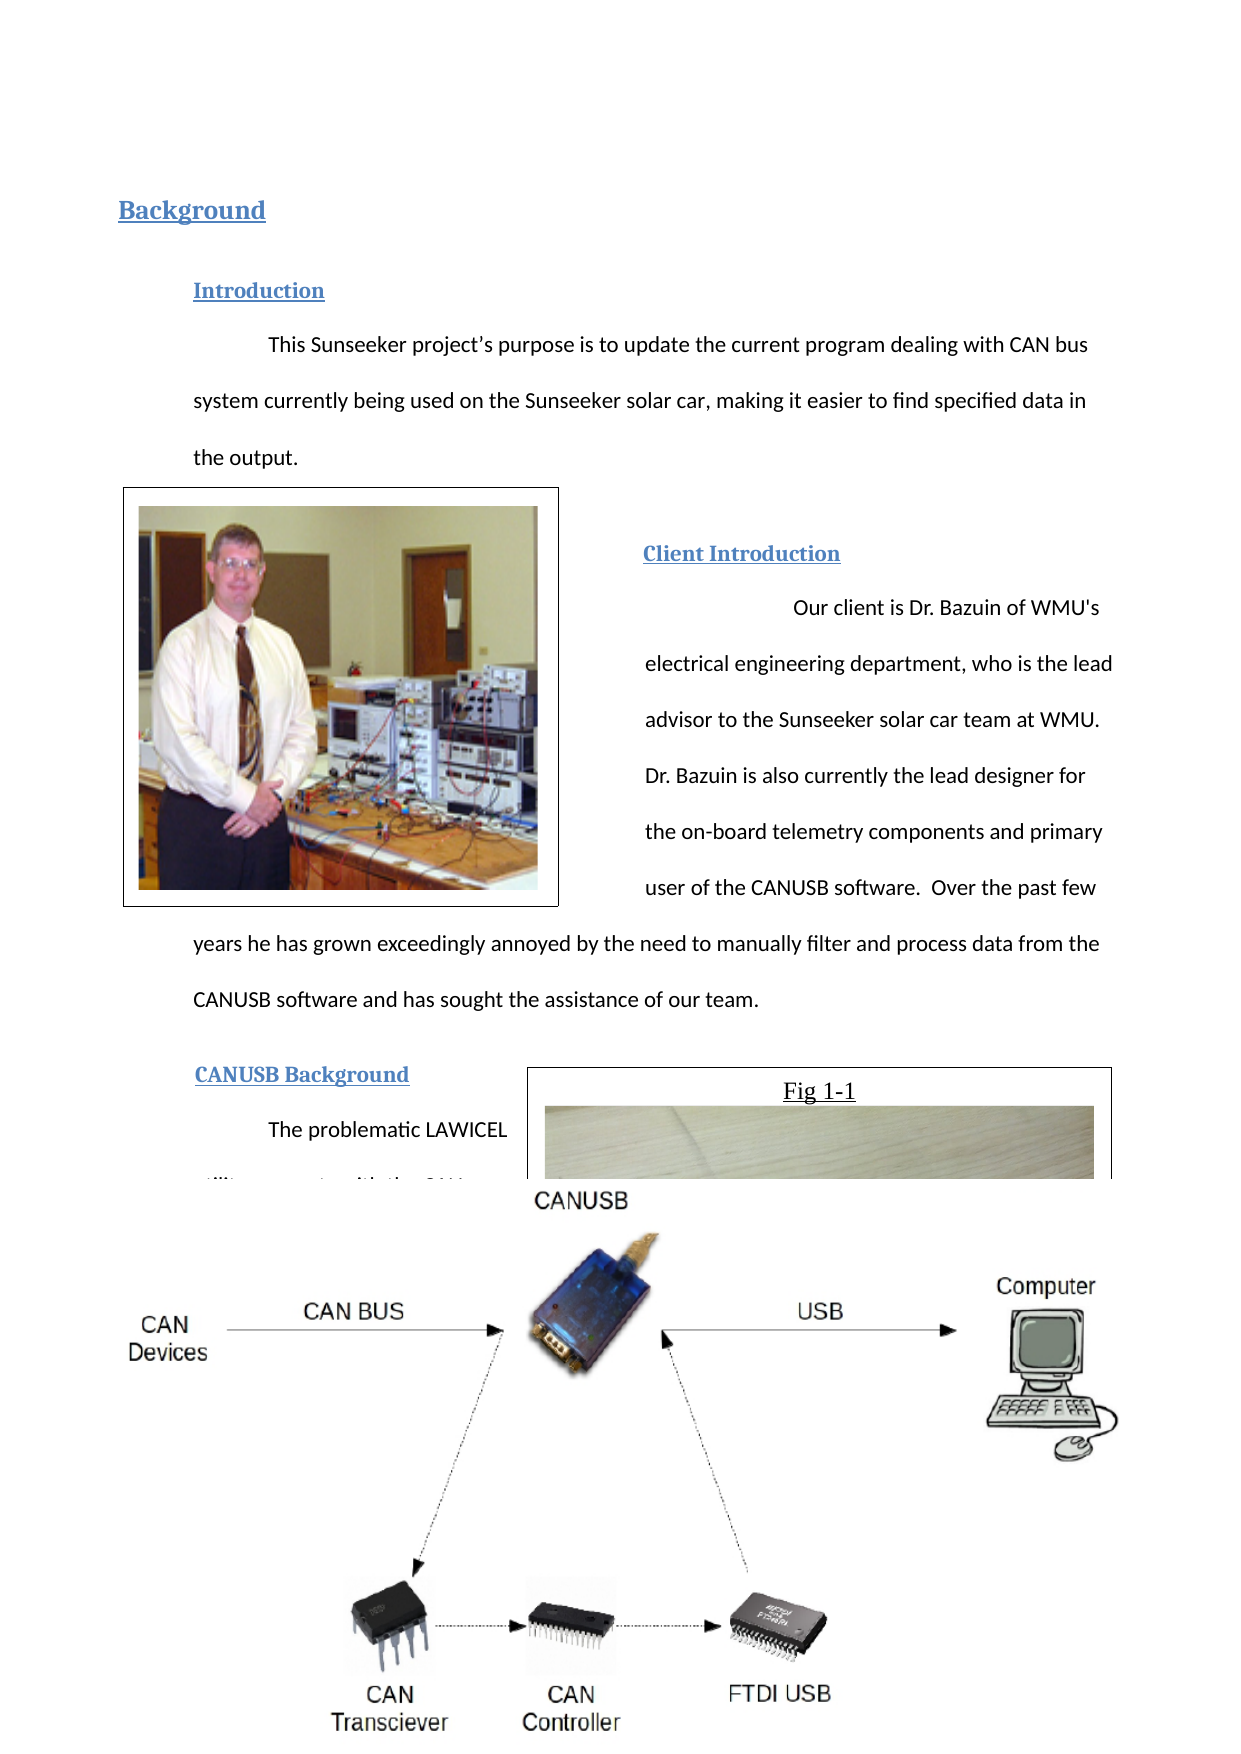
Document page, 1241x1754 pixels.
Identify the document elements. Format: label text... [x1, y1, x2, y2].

picture [138, 506, 538, 890]
subtitle [118, 488, 123, 906]
subtitle CANUSB Background [118, 1062, 1122, 1089]
subtitle Background [118, 195, 1122, 226]
text Our client is Dr. Bazuin of WMU's electrical engineering department, who is the lead advisor to the Sunseeker solar car team at WMU. Dr. Bazuin is also currently the lead designer for the on-board telemetry components and primary user of the CANUSB software. Over the past few years he has grown exceedingly annoyed by the need to manually filter and process data from the CANUSB software and has sought the assistance of our team. [193, 593, 1122, 1013]
subtitle [124, 488, 558, 906]
text [528, 1068, 1111, 1179]
text Fig 1-1 [536, 1076, 1103, 1105]
picture [122, 1105, 1124, 1754]
subtitle Client Introduction [559, 540, 1122, 567]
subtitle Introduction [118, 278, 1122, 304]
text The problematic LAWICEL utility connects with the CAN system through the use of calls to the FTDI USB module in the CANUSB adapter in Fig 1-1. [193, 1115, 527, 1179]
text This Sunseeker project’s purpose is to update the current program dealing with CAN bus system currently being used on the Sunseeker solar car, making it easier to find specified data in the output. [193, 331, 1122, 471]
